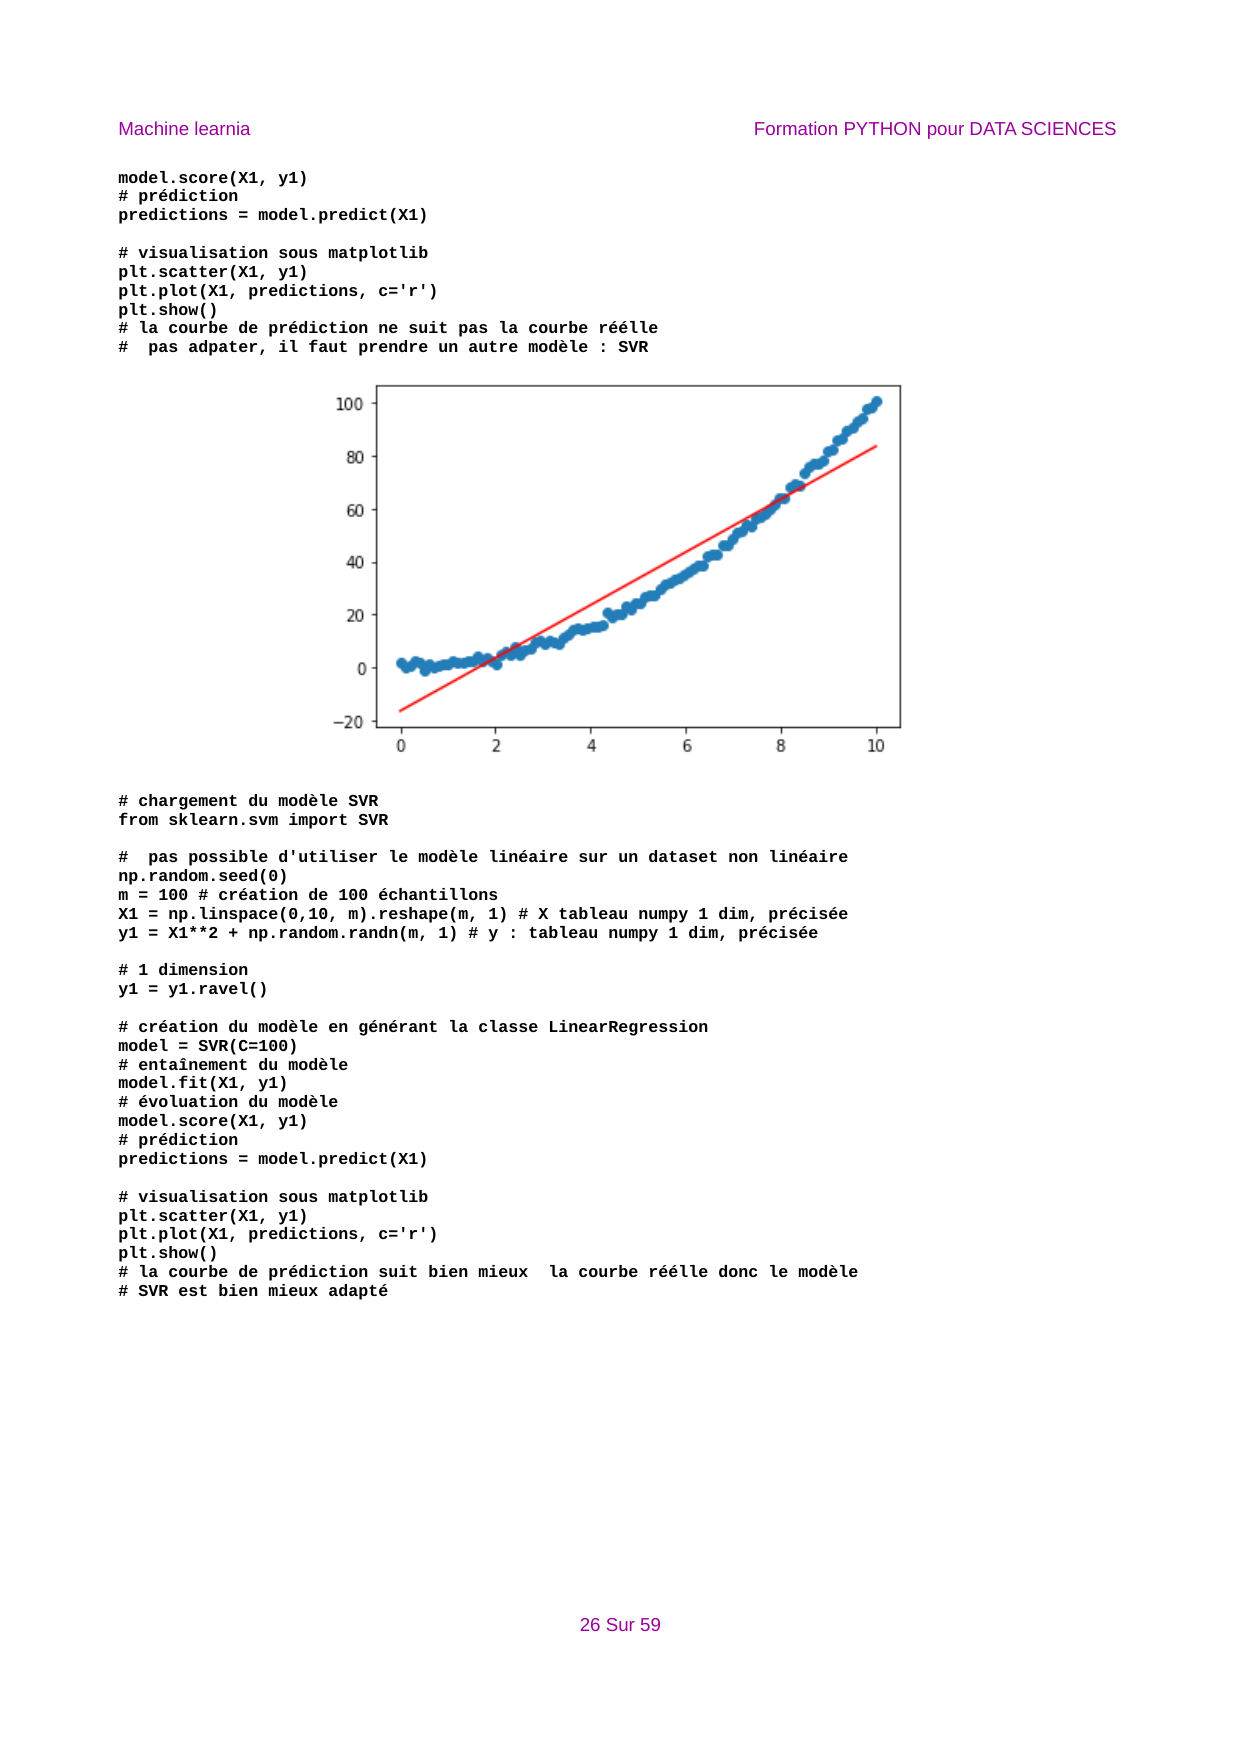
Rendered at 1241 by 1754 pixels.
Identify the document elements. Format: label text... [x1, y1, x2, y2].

text # la courbe de prédiction ne suit pas la courbe réélle [118, 320, 1122, 339]
picture [323, 376, 917, 774]
text plt.show() [118, 1245, 1122, 1264]
text plt.scatter(X1, y1) [118, 1207, 1122, 1226]
text plt.plot(X1, predictions, c='r') [118, 1226, 1122, 1245]
text # visualisation sous matplotlib [118, 1188, 1122, 1207]
text predictions = model.predict(X1) [118, 207, 1122, 226]
text from sklearn.svm import SVR [118, 811, 1122, 830]
text plt.scatter(X1, y1) [118, 263, 1122, 282]
text model.fit(X1, y1) [118, 1075, 1122, 1094]
text # pas adpater, il faut prendre un autre modèle : SVR [118, 339, 1122, 358]
text np.random.seed(0) [118, 868, 1122, 887]
text y1 = y1.ravel() [118, 981, 1122, 1000]
text plt.show() [118, 301, 1122, 320]
text # pas possible d'utiliser le modèle linéaire sur un dataset non linéaire [118, 849, 1122, 868]
text model.score(X1, y1) [118, 1113, 1122, 1132]
text plt.plot(X1, predictions, c='r') [118, 282, 1122, 301]
text # 1 dimension [118, 962, 1122, 981]
text X1 = np.linspace(0,10, m).reshape(m, 1) # X tableau numpy 1 dim, précisée [118, 905, 1122, 924]
text # SVR est bien mieux adapté [118, 1282, 1122, 1301]
text y1 = X1**2 + np.random.randn(m, 1) # y : tableau numpy 1 dim, précisée [118, 924, 1122, 943]
text # chargement du modèle SVR [118, 792, 1122, 811]
text # visualisation sous matplotlib [118, 244, 1122, 263]
text model = SVR(C=100) [118, 1037, 1122, 1056]
text # prédiction [118, 1132, 1122, 1151]
text model.score(X1, y1) [118, 169, 1122, 188]
text # prédiction [118, 188, 1122, 207]
text m = 100 # création de 100 échantillons [118, 887, 1122, 905]
text # entaînement du modèle [118, 1056, 1122, 1075]
text # création du modèle en générant la classe LinearRegression [118, 1018, 1122, 1037]
text # la courbe de prédiction suit bien mieux la courbe réélle donc le modèle [118, 1264, 1122, 1282]
text predictions = model.predict(X1) [118, 1151, 1122, 1169]
text # évoluation du modèle [118, 1094, 1122, 1113]
